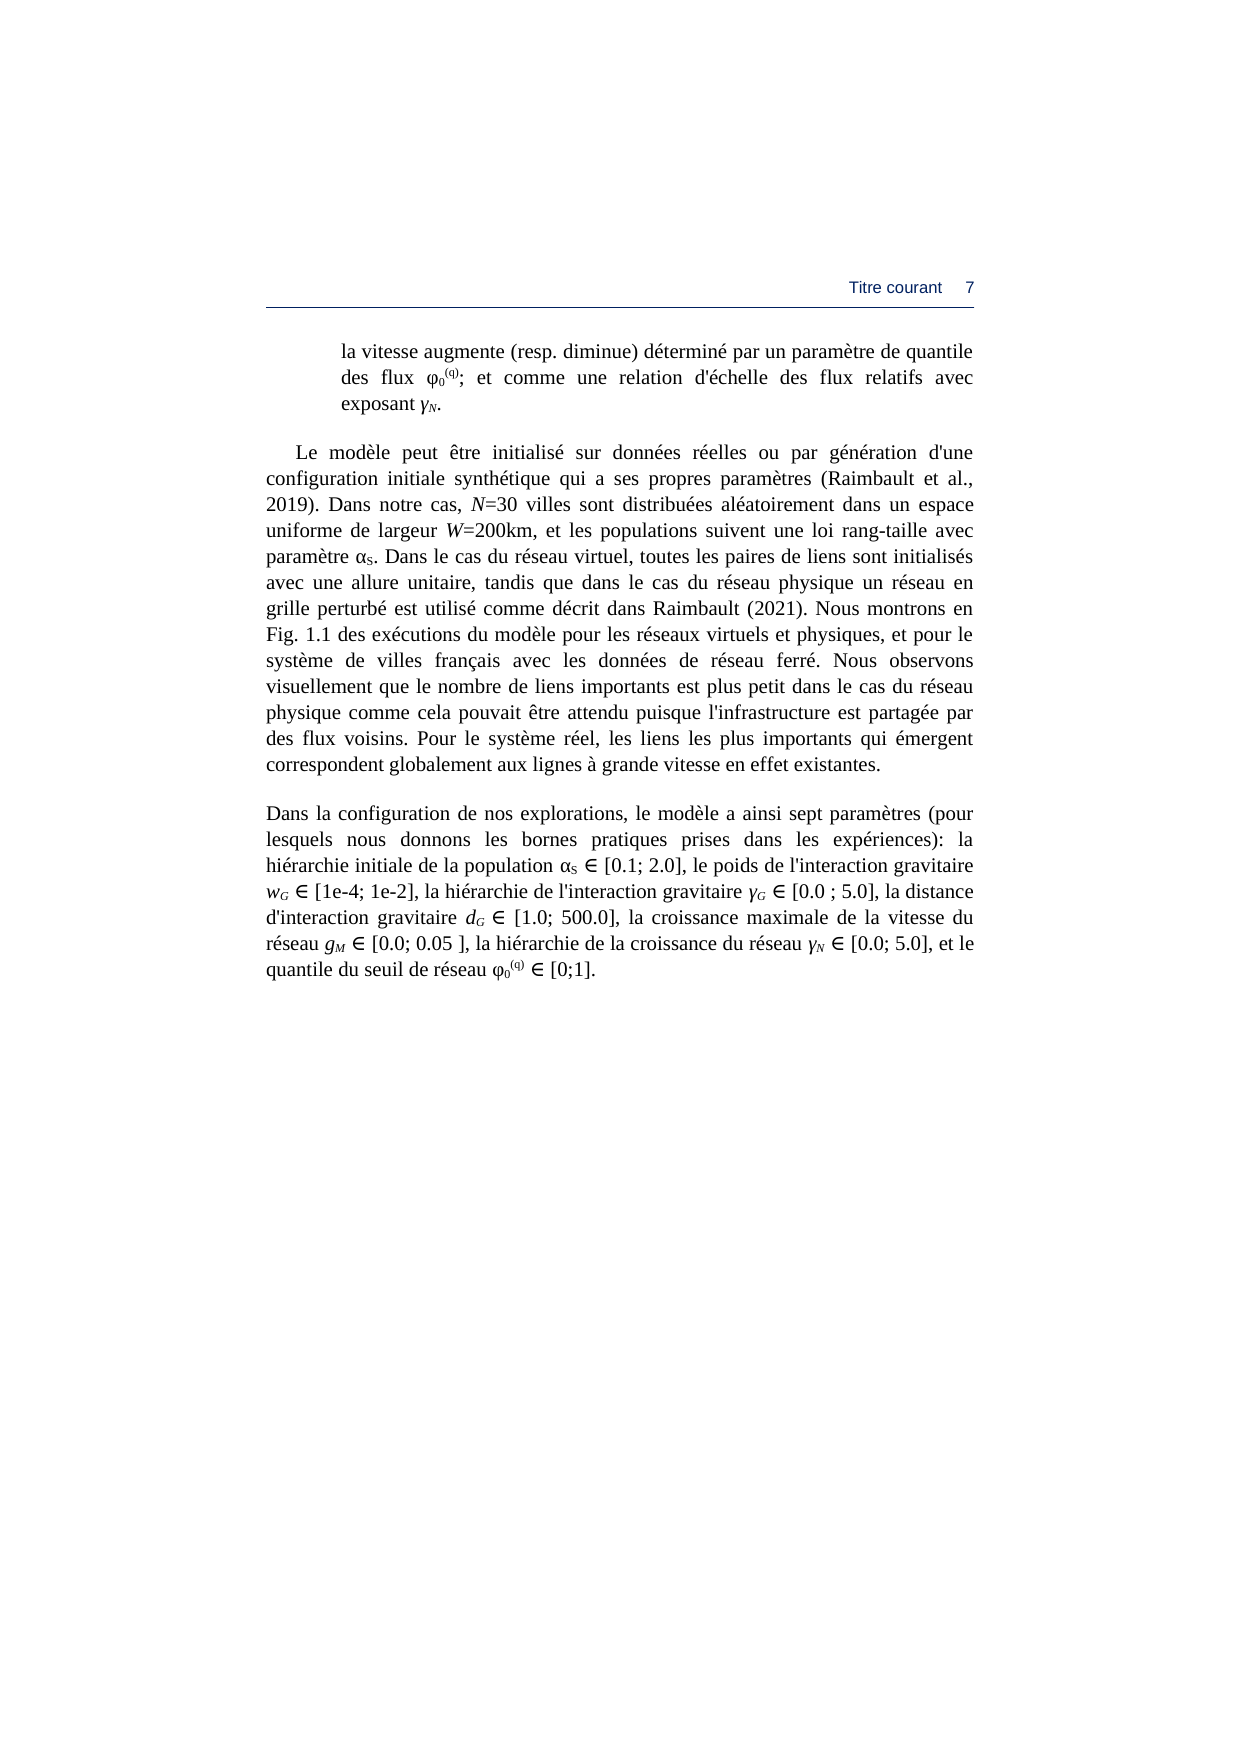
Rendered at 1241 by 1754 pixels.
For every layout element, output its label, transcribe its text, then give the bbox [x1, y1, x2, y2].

list la vitesse augmente (resp. diminue) déterminé par un paramètre de quantile des flux φ0(q); et comme une relation d'échelle des flux relatifs avec exposant γN. [303, 337, 974, 415]
text Le modèle peut être initialisé sur données réelles ou par génération d'une configuration initiale synthétique qui a ses propres paramètres (Raimbault et al., 2019). Dans notre cas, N=30 villes sont distribuées aléatoirement dans un espace uniforme de largeur W=200km, et les populations suivent une loi rang-taille avec paramètre αS. Dans le cas du réseau virtuel, toutes les paires de liens sont initialisés avec une allure unitaire, tandis que dans le cas du réseau physique un réseau en grille perturbé est utilisé comme décrit dans Raimbault (2021). Nous montrons en Fig. 1.1 des exécutions du modèle pour les réseaux virtuels et physiques, et pour le système de villes français avec les données de réseau ferré. Nous observons visuellement que le nombre de liens importants est plus petit dans le cas du réseau physique comme cela pouvait être attendu puisque l'infrastructure est partagée par des flux voisins. Pour le système réel, les liens les plus importants qui émergent correspondent globalement aux lignes à grande vitesse en effet existantes. [266, 438, 974, 776]
text Dans la configuration de nos explorations, le modèle a ainsi sept paramètres (pour lesquels nous donnons les bornes pratiques prises dans les expériences): la hiérarchie initiale de la population αS ∈ [0.1; 2.0], le poids de l'interaction gravitaire wG ∈ [1e-4; 1e-2], la hiérarchie de l'interaction gravitaire γG ∈ [0.0 ; 5.0], la distance d'interaction gravitaire dG ∈ [1.0; 500.0], la croissance maximale de la vitesse du réseau gM ∈ [0.0; 0.05 ], la hiérarchie de la croissance du réseau γN ∈ [0.0; 5.0], et le quantile du seuil de réseau φ0(q) ∈ [0;1]. [266, 799, 974, 981]
